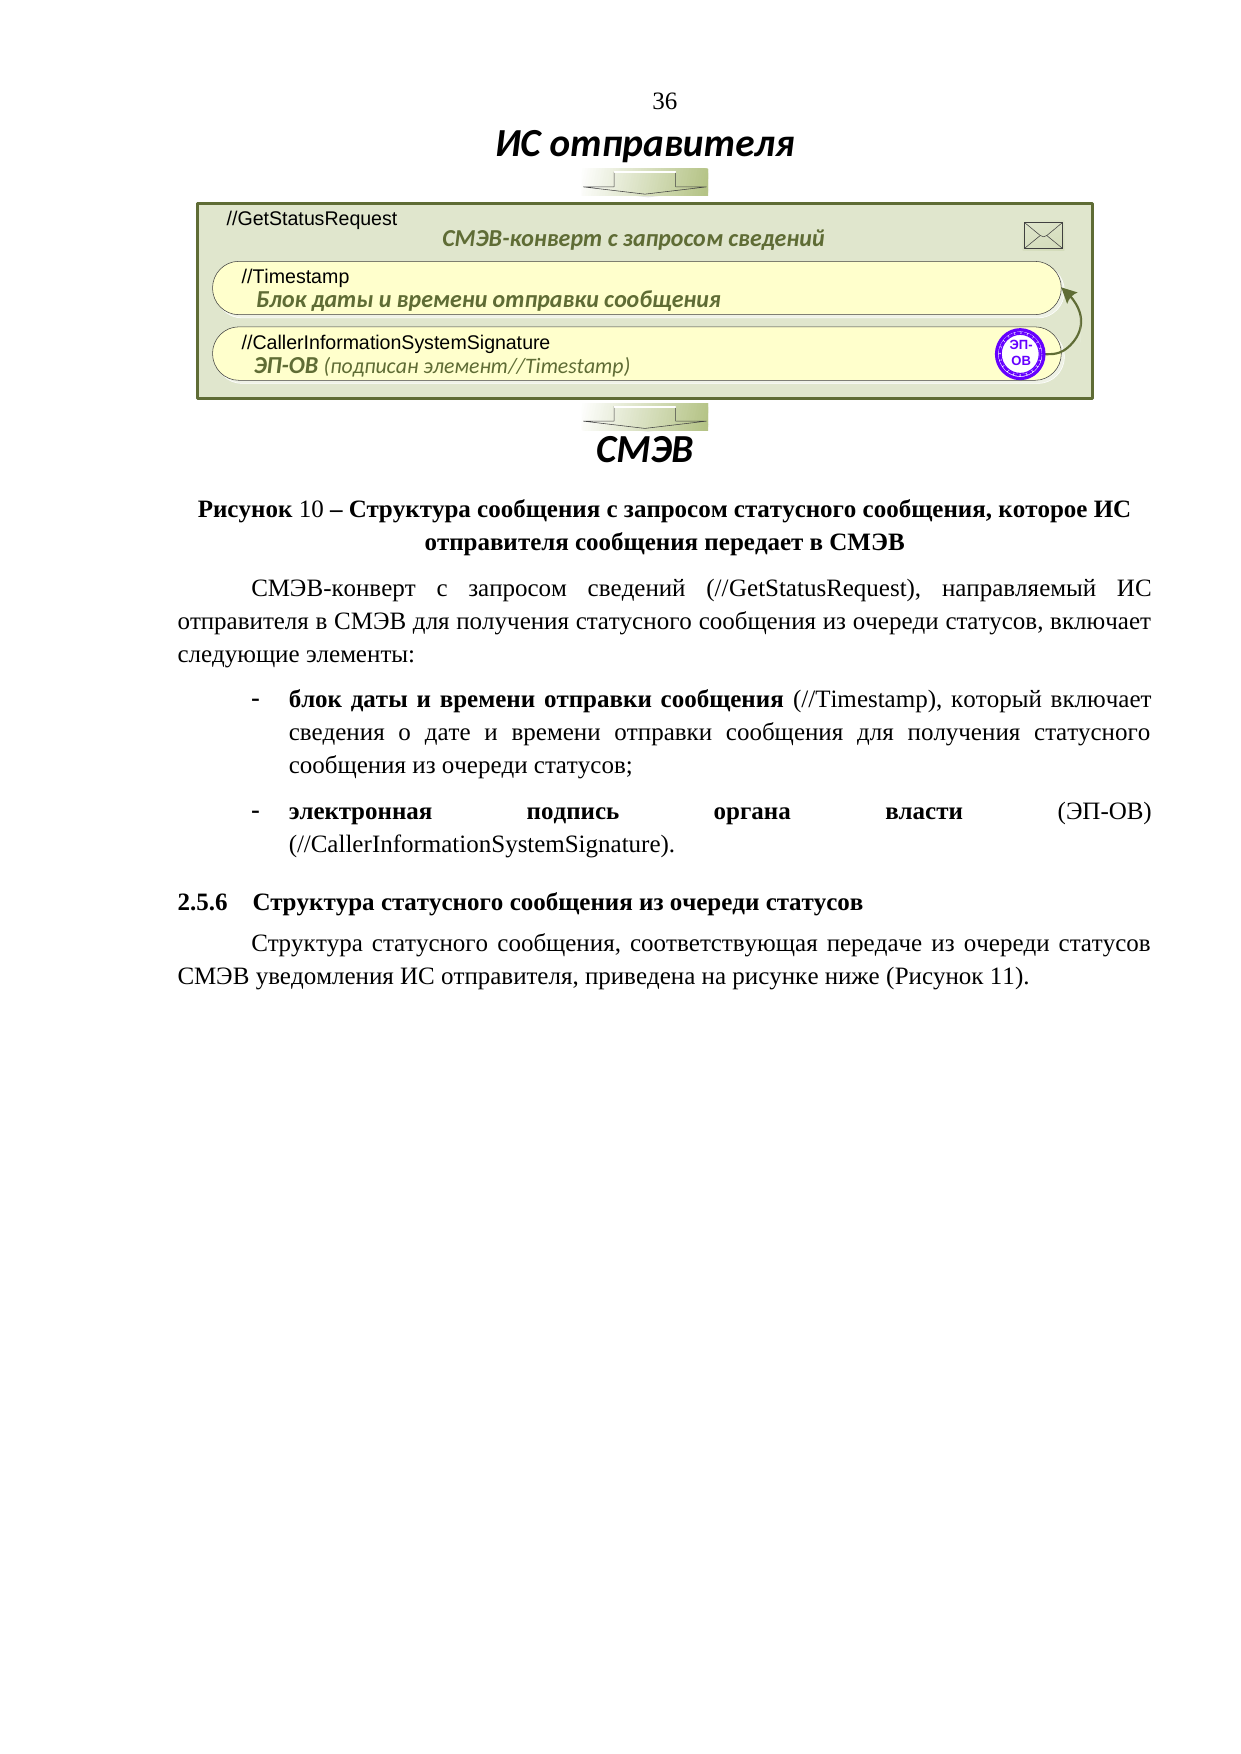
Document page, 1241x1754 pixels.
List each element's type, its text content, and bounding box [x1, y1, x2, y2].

list блок даты и времени отправки сообщения (//Timestamp), который включает сведения о дате и времени отправки сообщения для получения статусного сообщения из очереди статусов; [251, 684, 1152, 779]
subtitle Структура статусного сообщения из очереди статусов [177, 887, 1152, 916]
text Структура статусного сообщения, соответствующая передаче из очереди статусов СМЭВ уведомления ИС отправителя, приведена на рисунке ниже (Рисунок 11)14. [177, 928, 1152, 990]
list электронная подпись органа власти (ЭП-ОВ) (//CallerInformationSystemSignature). [251, 796, 1152, 858]
text СМЭВ-конверт с запросом сведений (//GetStatusRequest), направляемый ИС отправителя в СМЭВ для получения статусного сообщения из очереди статусов, включает следующие элементы: [177, 573, 1152, 668]
text Рисунок 10 – Структура сообщения с запросом статусного сообщения, которое ИС отправителя сообщения передает в СМЭВ [177, 494, 1152, 556]
